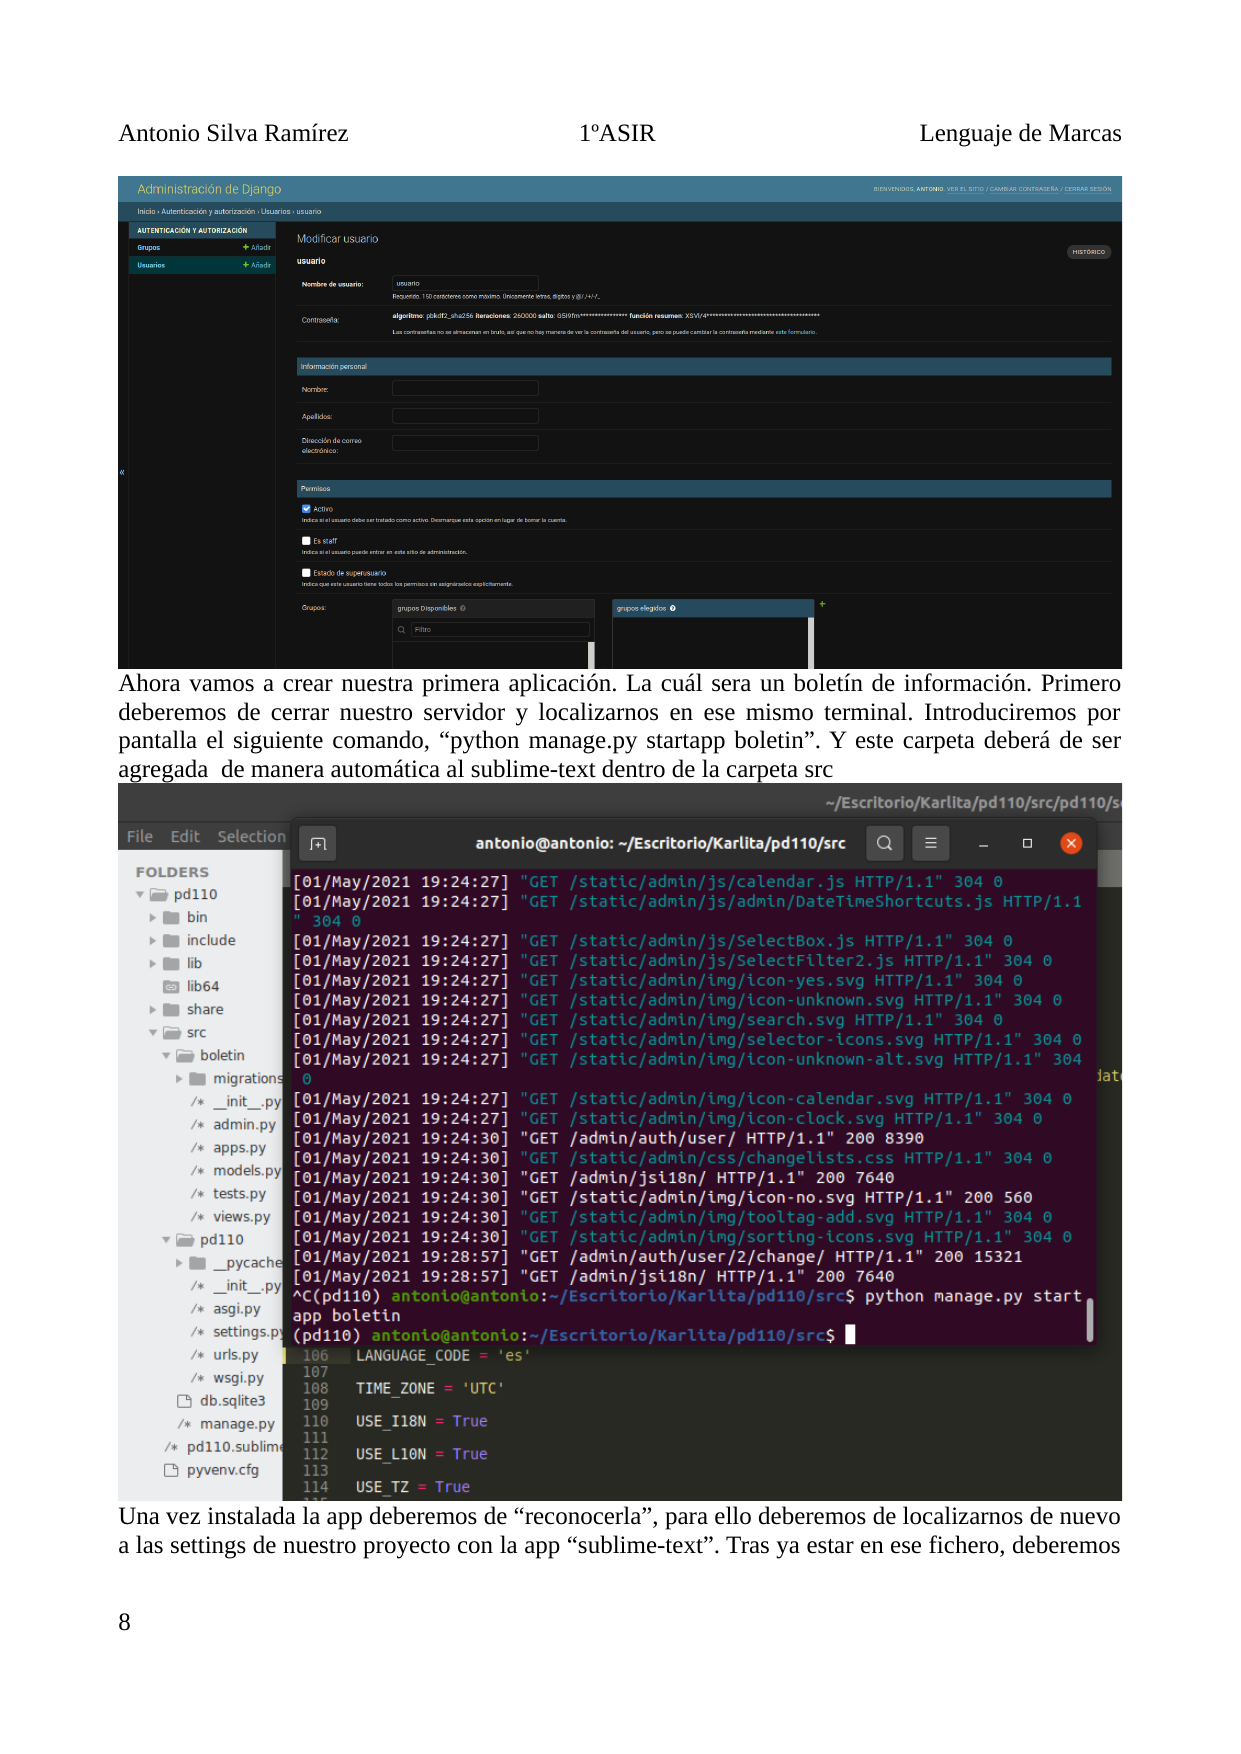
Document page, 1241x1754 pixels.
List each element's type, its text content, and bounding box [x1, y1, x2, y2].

text Una vez instalada la app deberemos de “reconocerla”, para ello deberemos de localizarnos de nuevo a las settings de nuestro proyecto con la app “sublime-text”. Tras ya estar en ese fichero, deberemos [118, 1501, 1122, 1558]
picture [118, 783, 1123, 1501]
picture [118, 176, 1123, 669]
text Ahora vamos a crear nuestra primera aplicación. La cuál sera un boletín de información. Primero deberemos de cerrar nuestro servidor y localizarnos en ese mismo terminal. Introduciremos por pantalla el siguiente comando, “python manage.py startapp boletin”. Y este carpeta deberá de ser agregada de manera automática al sublime-text dentro de la carpeta src [118, 669, 1122, 783]
